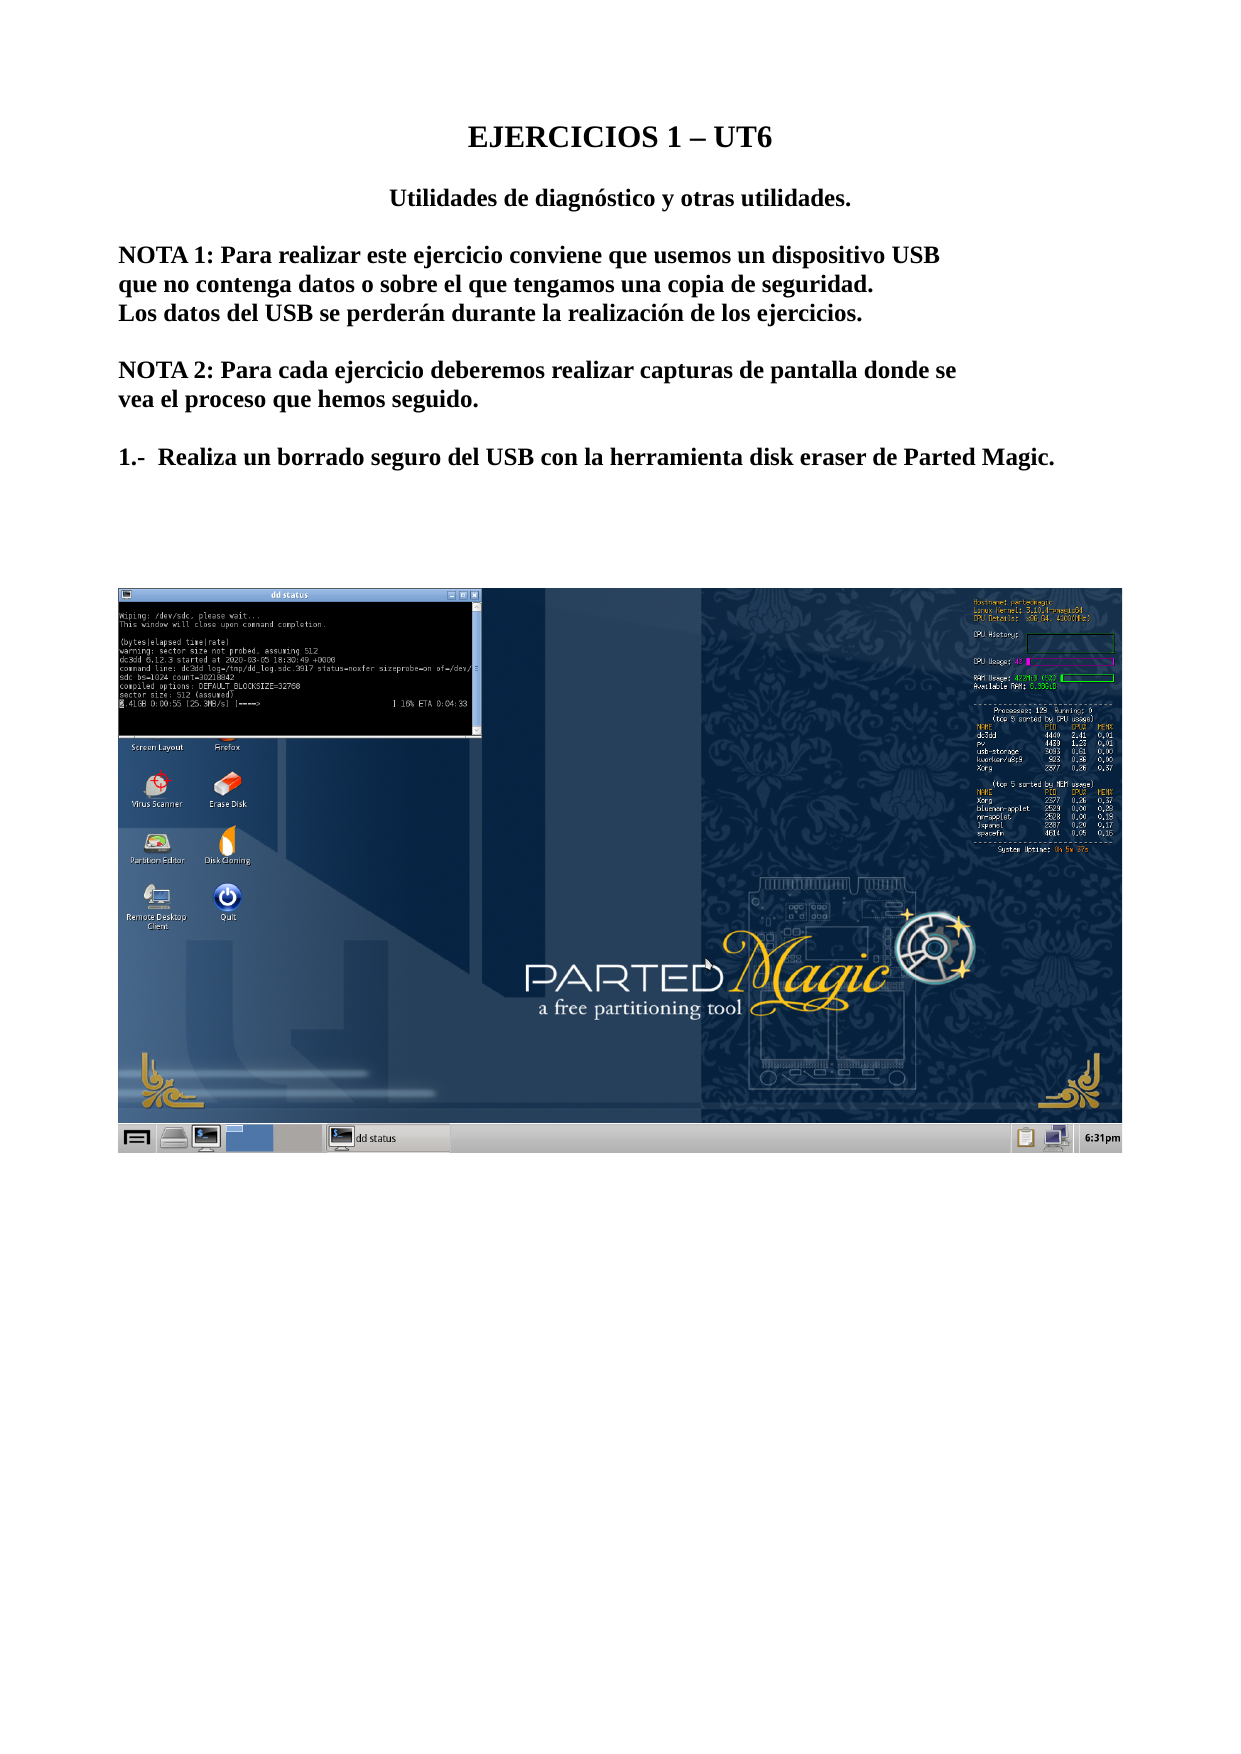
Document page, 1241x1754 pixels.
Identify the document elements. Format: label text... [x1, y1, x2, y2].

text Los datos del USB se perderán durante la realización de los ejercicios. [118, 298, 1122, 327]
picture [118, 588, 1123, 1153]
text que no contenga datos o sobre el que tengamos una copia de seguridad. [118, 269, 1122, 298]
text vea el proceso que hemos seguido. [118, 384, 1122, 413]
text EJERCICIOS 1 – UT6 [118, 118, 1122, 154]
text Utilidades de diagnóstico y otras utilidades. [118, 183, 1122, 212]
text NOTA 2: Para cada ejercicio deberemos realizar capturas de pantalla donde se [118, 355, 1122, 384]
text NOTA 1: Para realizar este ejercicio conviene que usemos un dispositivo USB [118, 240, 1122, 269]
text 1.- Realiza un borrado seguro del USB con la herramienta disk eraser de Parted Magic. [118, 442, 1122, 470]
